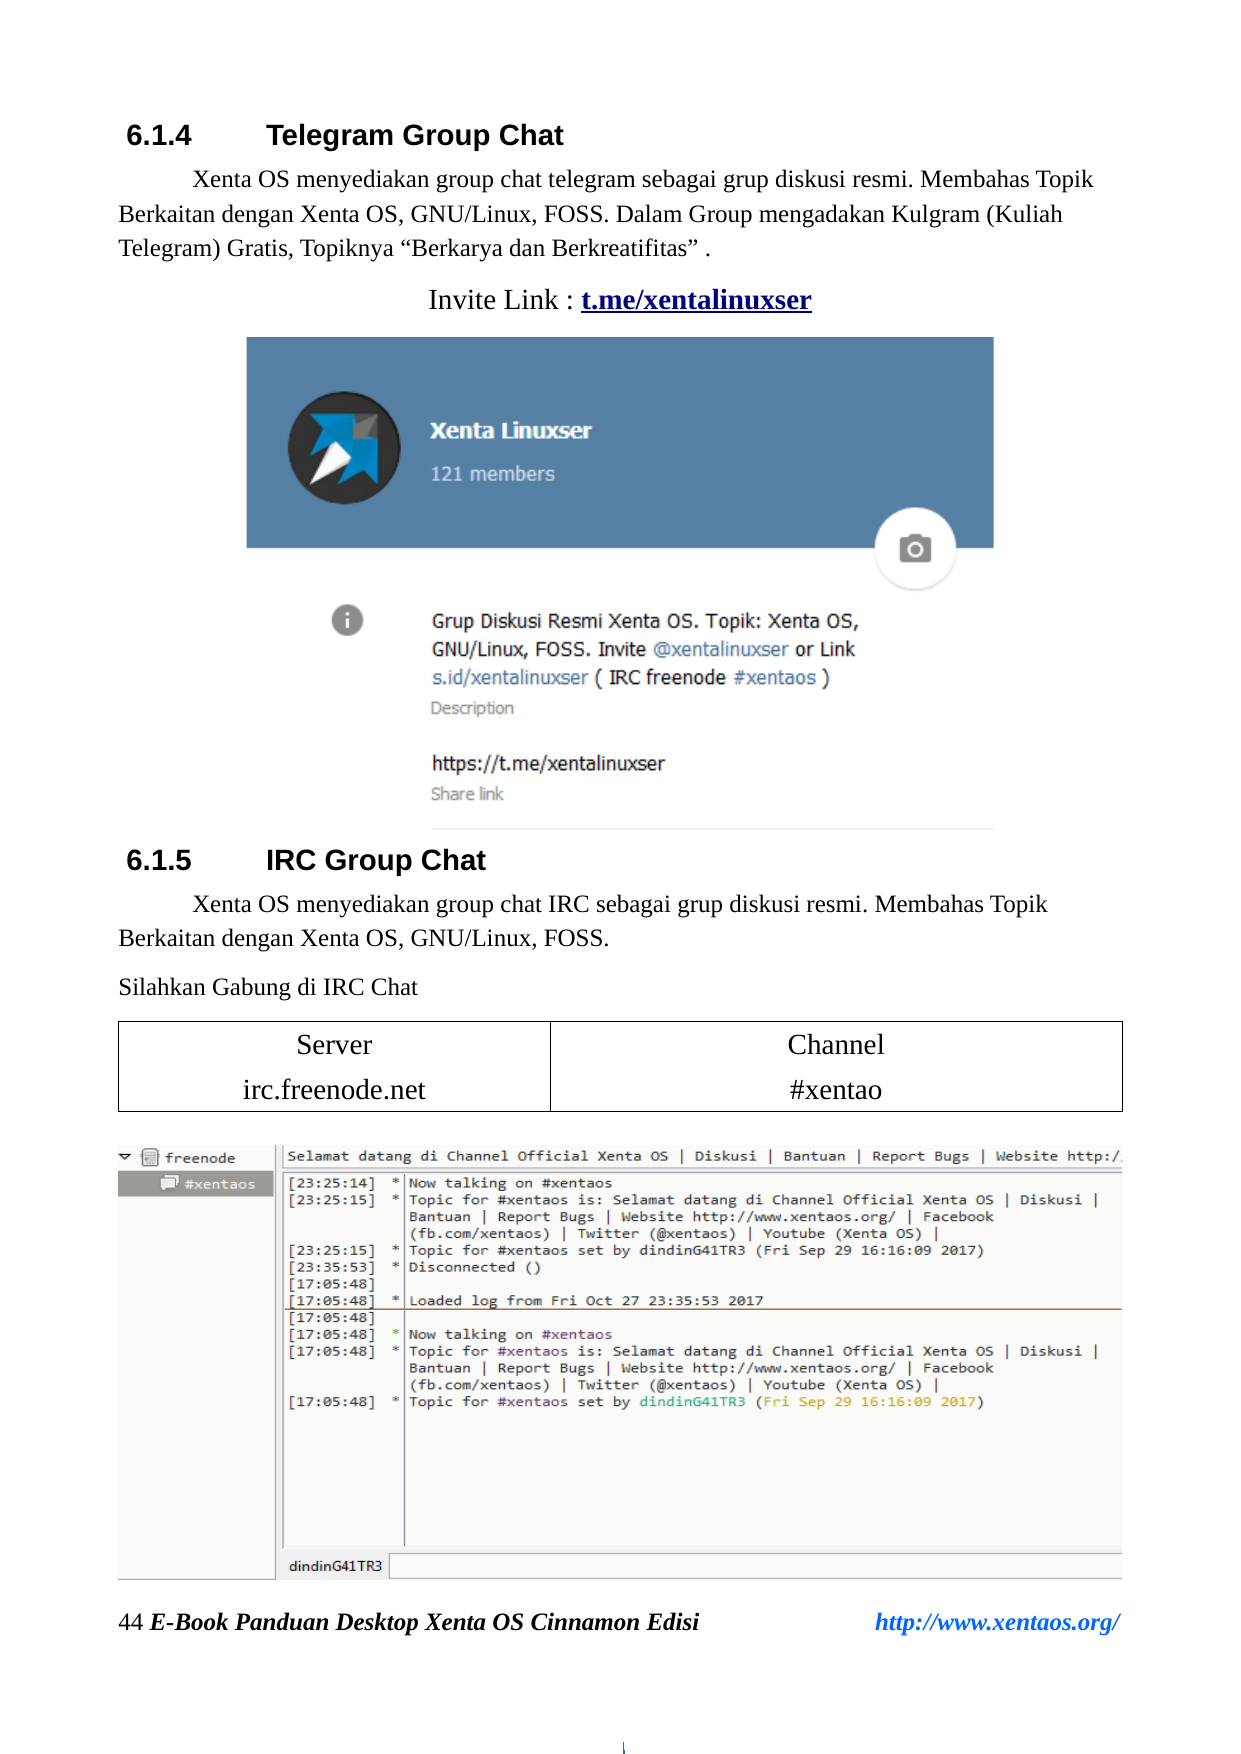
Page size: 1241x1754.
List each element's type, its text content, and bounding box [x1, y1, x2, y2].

picture [118, 1145, 1123, 1580]
subtitle Telegram Group Chat [118, 118, 1122, 152]
text Xenta OS menyediakan group chat telegram sebagai grup diskusi resmi. Membahas Topik Berkaitan dengan Xenta OS, GNU/Linux, FOSS. Dalam Group mengadakan Kulgram (Kuliah Telegram) Gratis, Topiknya “Berkarya dan Berkreatifitas” . [118, 164, 1122, 262]
picture [246, 337, 994, 838]
subtitle IRC Group Chat [118, 842, 1122, 876]
text Invite Link : t.me/xentalinuxser [118, 282, 1122, 316]
text Xenta OS menyediakan group chat IRC sebagai grup diskusi resmi. Membahas Topik Berkaitan dengan Xenta OS, GNU/Linux, FOSS. [118, 889, 1122, 952]
table_cell irc.freenode.net [119, 1066, 550, 1111]
table_cell #xentao [551, 1066, 1122, 1111]
table_header Channel [551, 1022, 1122, 1066]
text Silahkan Gabung di IRC Chat [118, 972, 1122, 1001]
table_header Server [119, 1022, 550, 1066]
